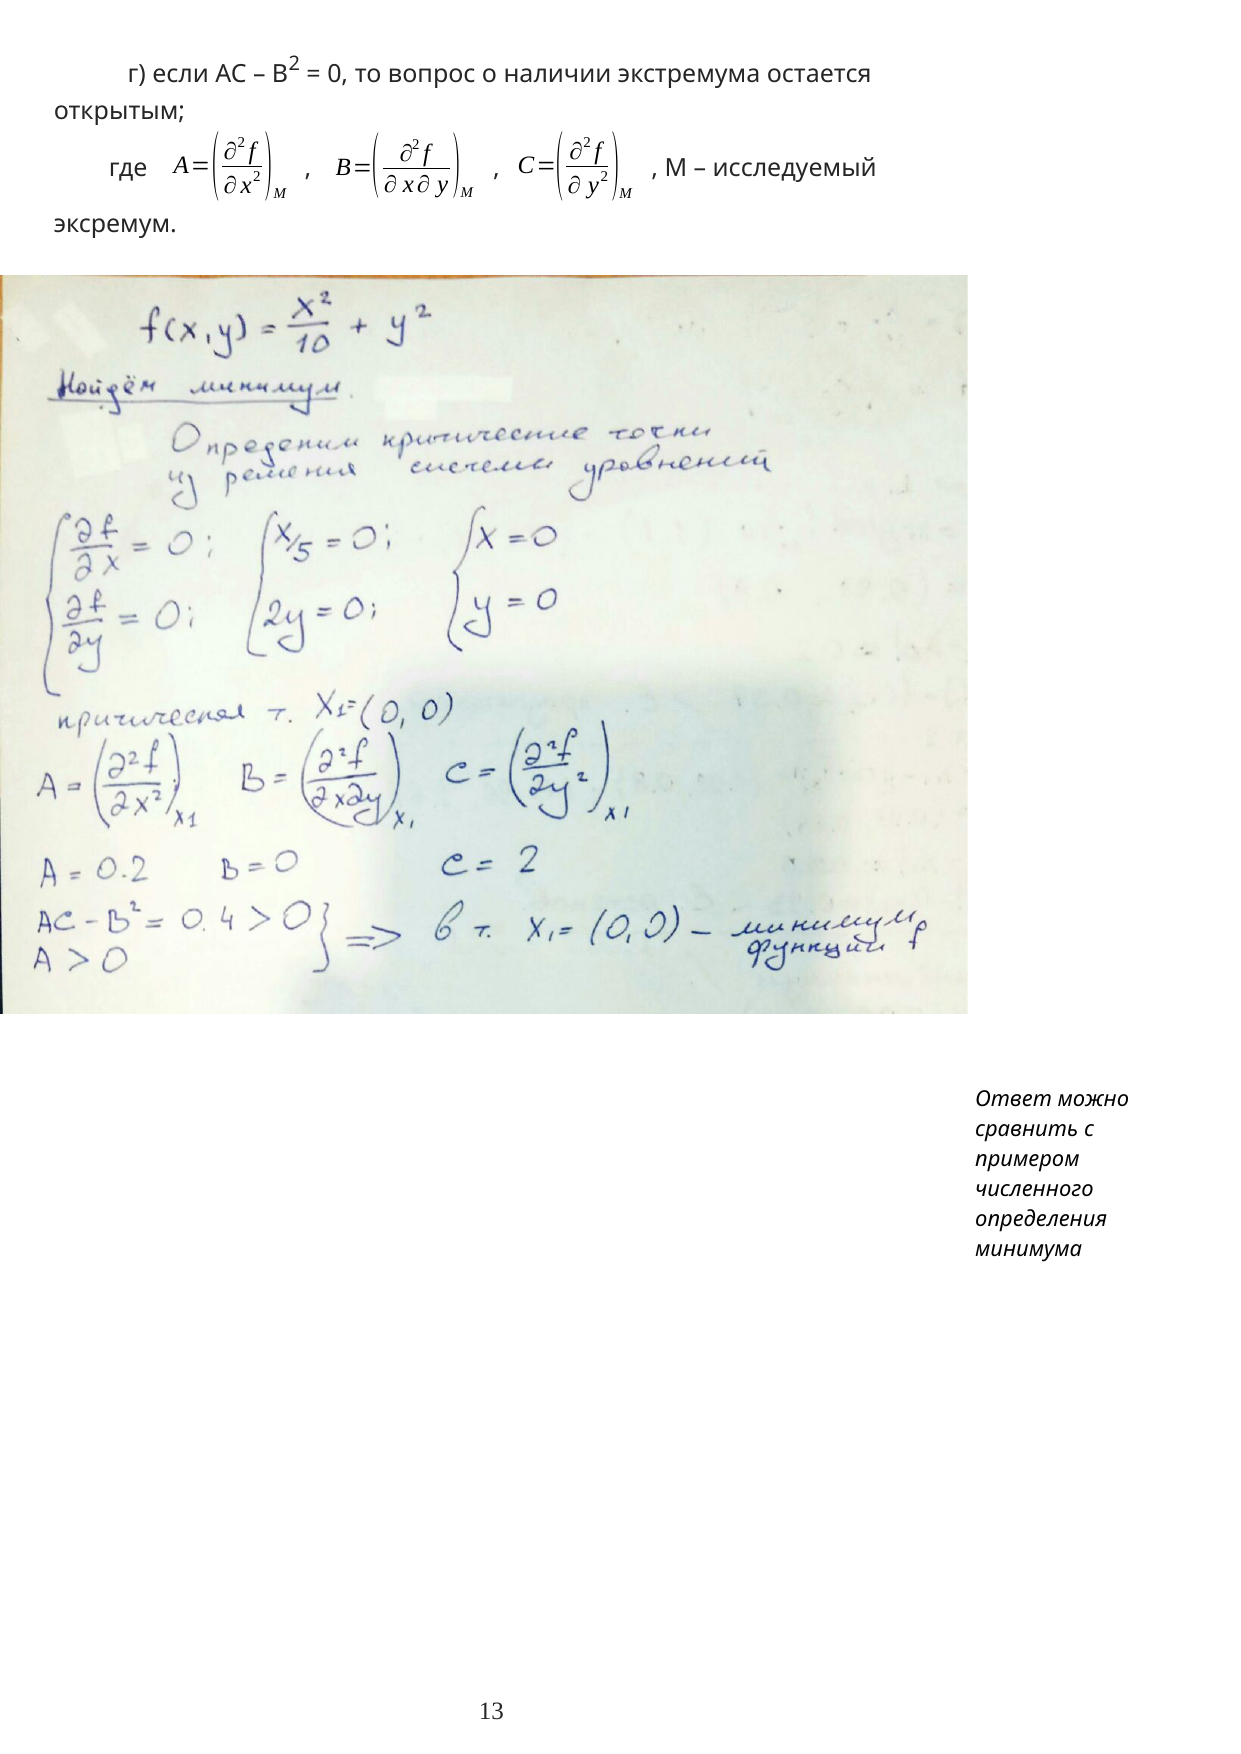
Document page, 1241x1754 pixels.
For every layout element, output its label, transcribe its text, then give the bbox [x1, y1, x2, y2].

text г) если AC – B2 = 0, то вопрос о наличии экстремума остается открытым; [53, 49, 928, 127]
text где , ,, M – исследуемый эксремум. [53, 130, 928, 240]
picture [0, 275, 968, 1014]
